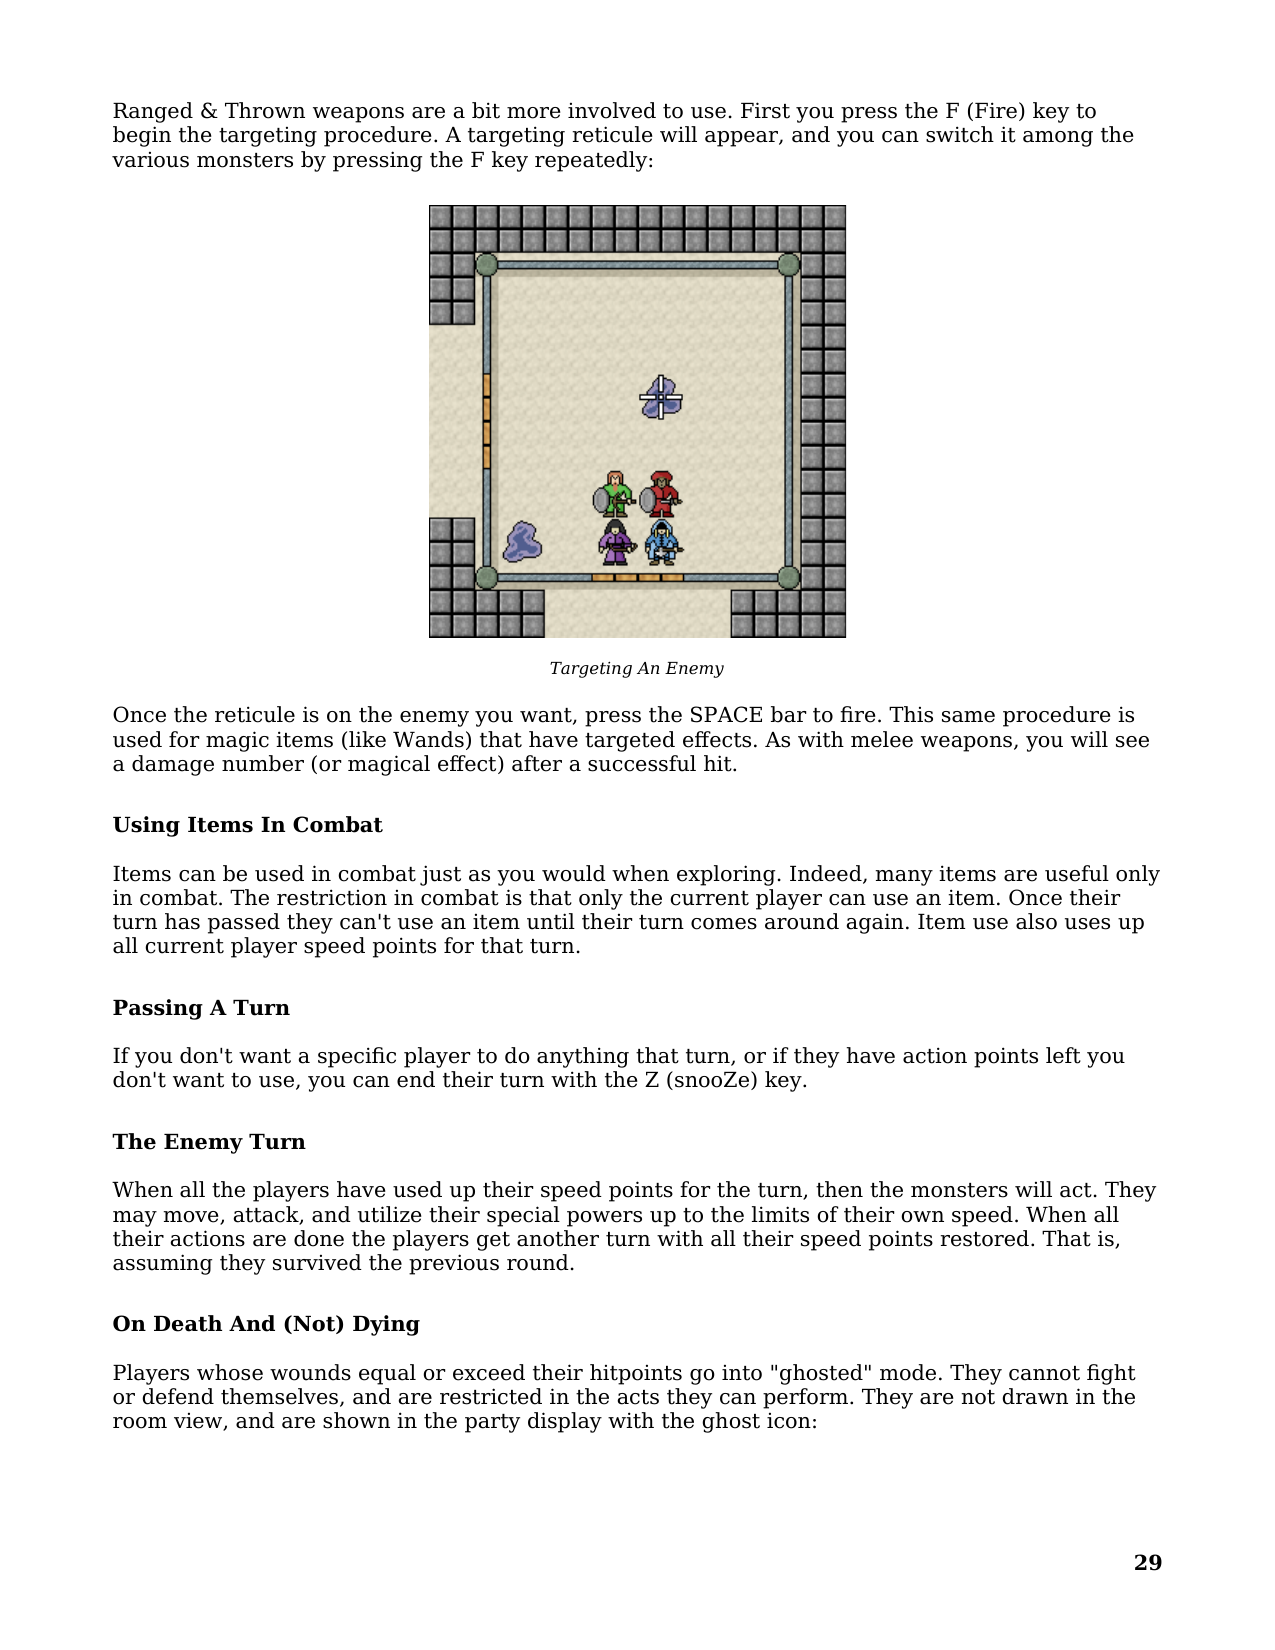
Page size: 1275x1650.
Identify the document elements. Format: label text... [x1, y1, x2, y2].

subtitle Using Items In Combat [112, 813, 1162, 837]
subtitle Passing A Turn [112, 996, 1162, 1020]
text Targeting An Enemy [112, 659, 1162, 678]
text Once the reticule is on the enemy you want, press the SPACE bar to fire. This same procedure is used for magic items (like Wands) that have targeted effects. As with melee weapons, you will see a damage number (or magical effect) after a successful hit. [112, 703, 1162, 776]
picture [429, 205, 847, 638]
text When all the players have used up their speed points for the turn, then the monsters will act. They may move, attack, and utilize their special powers up to the limits of their own speed. When all their actions are done the players get another turn with all their speed points restored. That is, assuming they survived the previous round. [112, 1178, 1162, 1275]
text Players whose wounds equal or exceed their hitpoints go into "ghosted" mode. They cannot fight or defend themselves, and are restricted in the acts they can perform. They are not drawn in the room view, and are shown in the party display with the ghost icon: [112, 1361, 1162, 1434]
subtitle On Death And (Not) Dying [112, 1312, 1162, 1337]
text If you don't want a specific player to do anything that turn, or if they have action points left you don't want to use, you can end their turn with the Z (snooZe) key. [112, 1044, 1162, 1093]
text Ranged & Thrown weapons are a bit more involved to use. First you press the F (Fire) key to begin the targeting procedure. A targeting reticule will appear, and you can switch it among the various monsters by pressing the F key repeatedly: [112, 99, 1162, 172]
subtitle The Enemy Turn [112, 1129, 1162, 1154]
text Items can be used in combat just as you would when exploring. Indeed, many items are useful only in combat. The restriction in combat is that only the current player can use an item. Once their turn has passed they can't use an item until their turn comes around again. Item use also uses up all current player speed points for that turn. [112, 862, 1162, 959]
